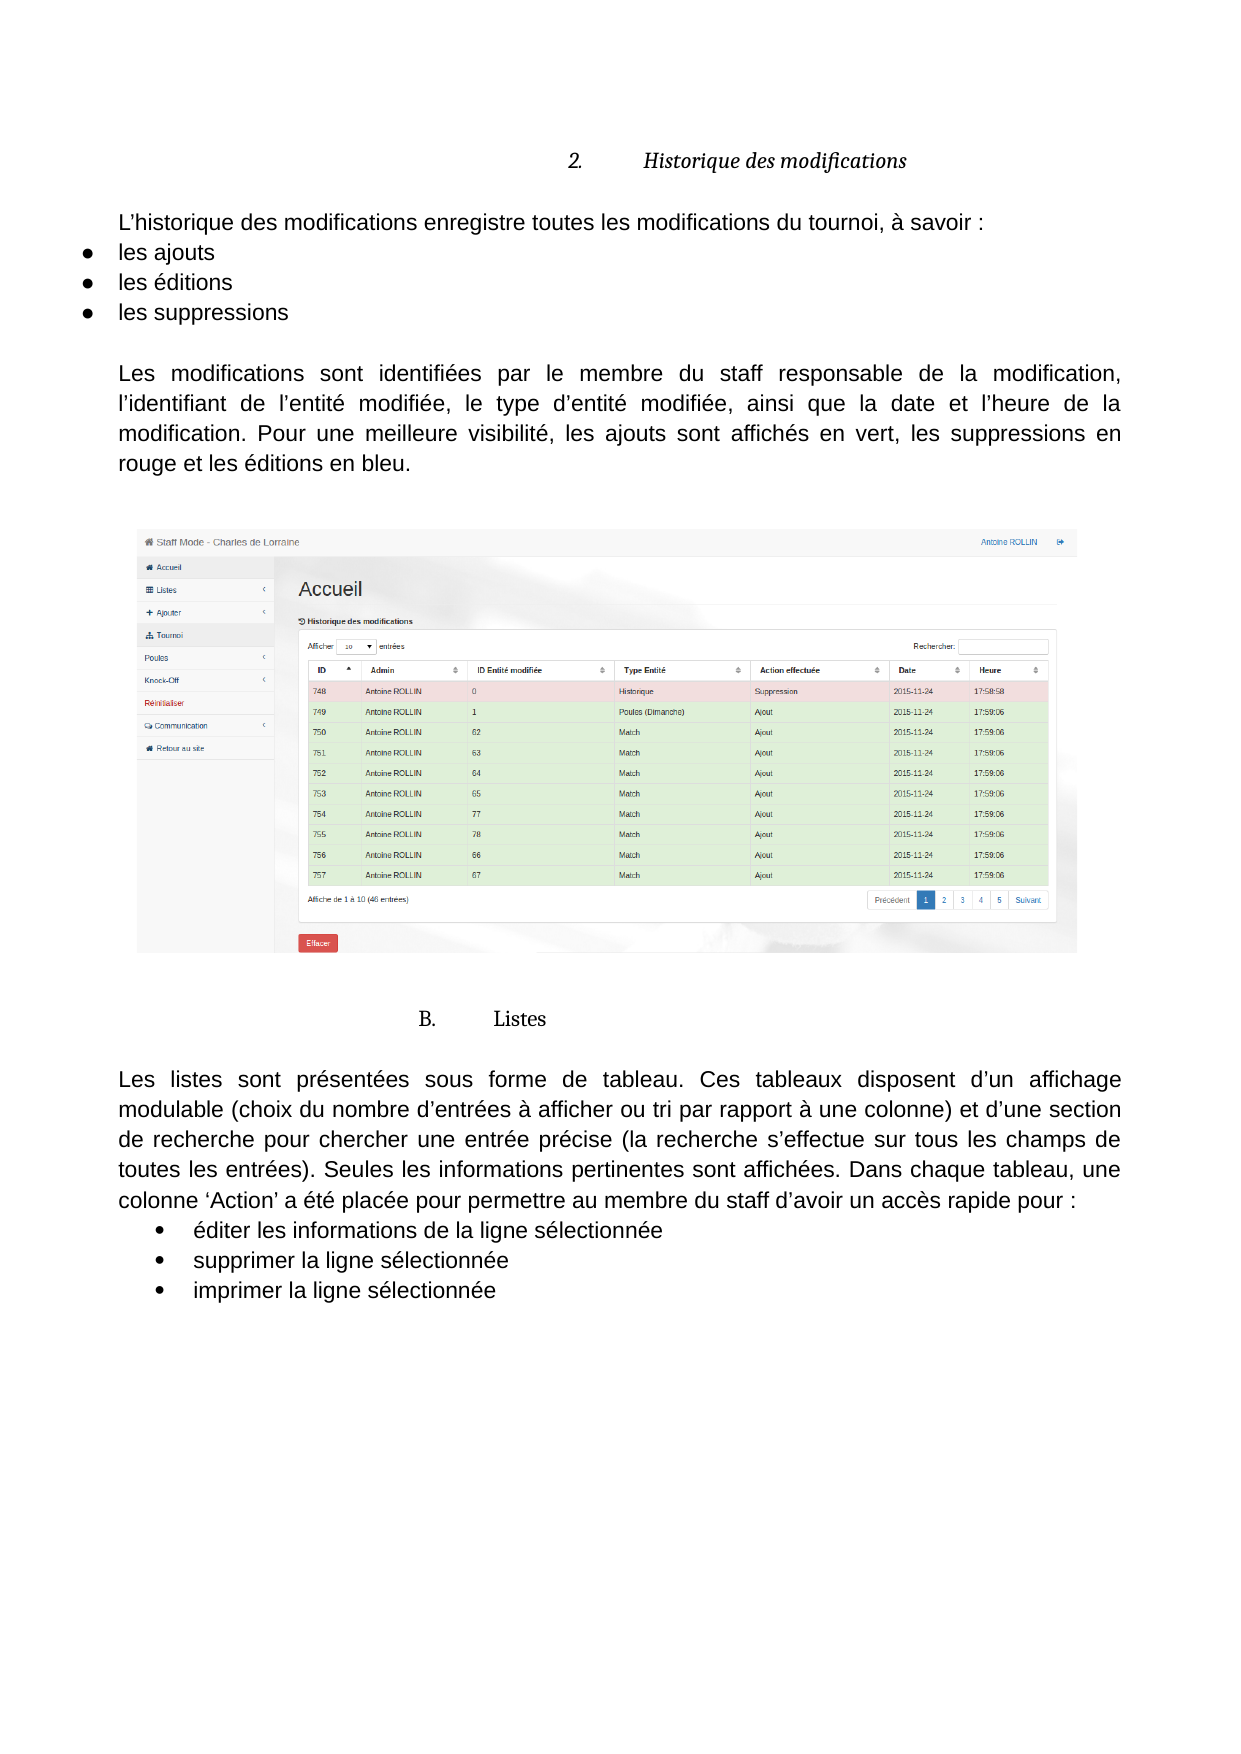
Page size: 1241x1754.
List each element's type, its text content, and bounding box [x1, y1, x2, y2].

text L’historique des modifications enregistre toutes les modifications du tournoi, à savoir : [118, 209, 1122, 235]
text Les modifications sont identifiées par le membre du staff responsable de la modification, l’identifiant de l’entité modifiée, le type d’entité modifiée, ainsi que la date et l’heure de la modification. Pour une meilleure visibilité, les ajouts sont affichés en vert, les suppressions en rouge et les éditions en bleu. [118, 360, 1122, 477]
list supprimer la ligne sélectionnée [156, 1247, 1122, 1273]
picture [136, 529, 1078, 953]
subtitle Listes [306, 1005, 1122, 1032]
list les suppressions [81, 299, 1122, 326]
list les éditions [81, 269, 1122, 296]
list les ajouts [81, 239, 1122, 265]
subtitle Historique des modifications [381, 148, 1122, 175]
text Les listes sont présentées sous forme de tableau. Ces tableaux disposent d’un affichage modulable (choix du nombre d’entrées à afficher ou tri par rapport à une colonne) et d’une section de recherche pour chercher une entrée précise (la recherche s’effectue sur tous les champs de toutes les entrées). Seules les informations pertinentes sont affichées. Dans chaque tableau, une colonne ‘Action’ a été placée pour permettre au membre du staff d’avoir un accès rapide pour : [118, 1066, 1122, 1213]
list imprimer la ligne sélectionnée [156, 1277, 1122, 1303]
list éditer les informations de la ligne sélectionnée [156, 1217, 1122, 1243]
